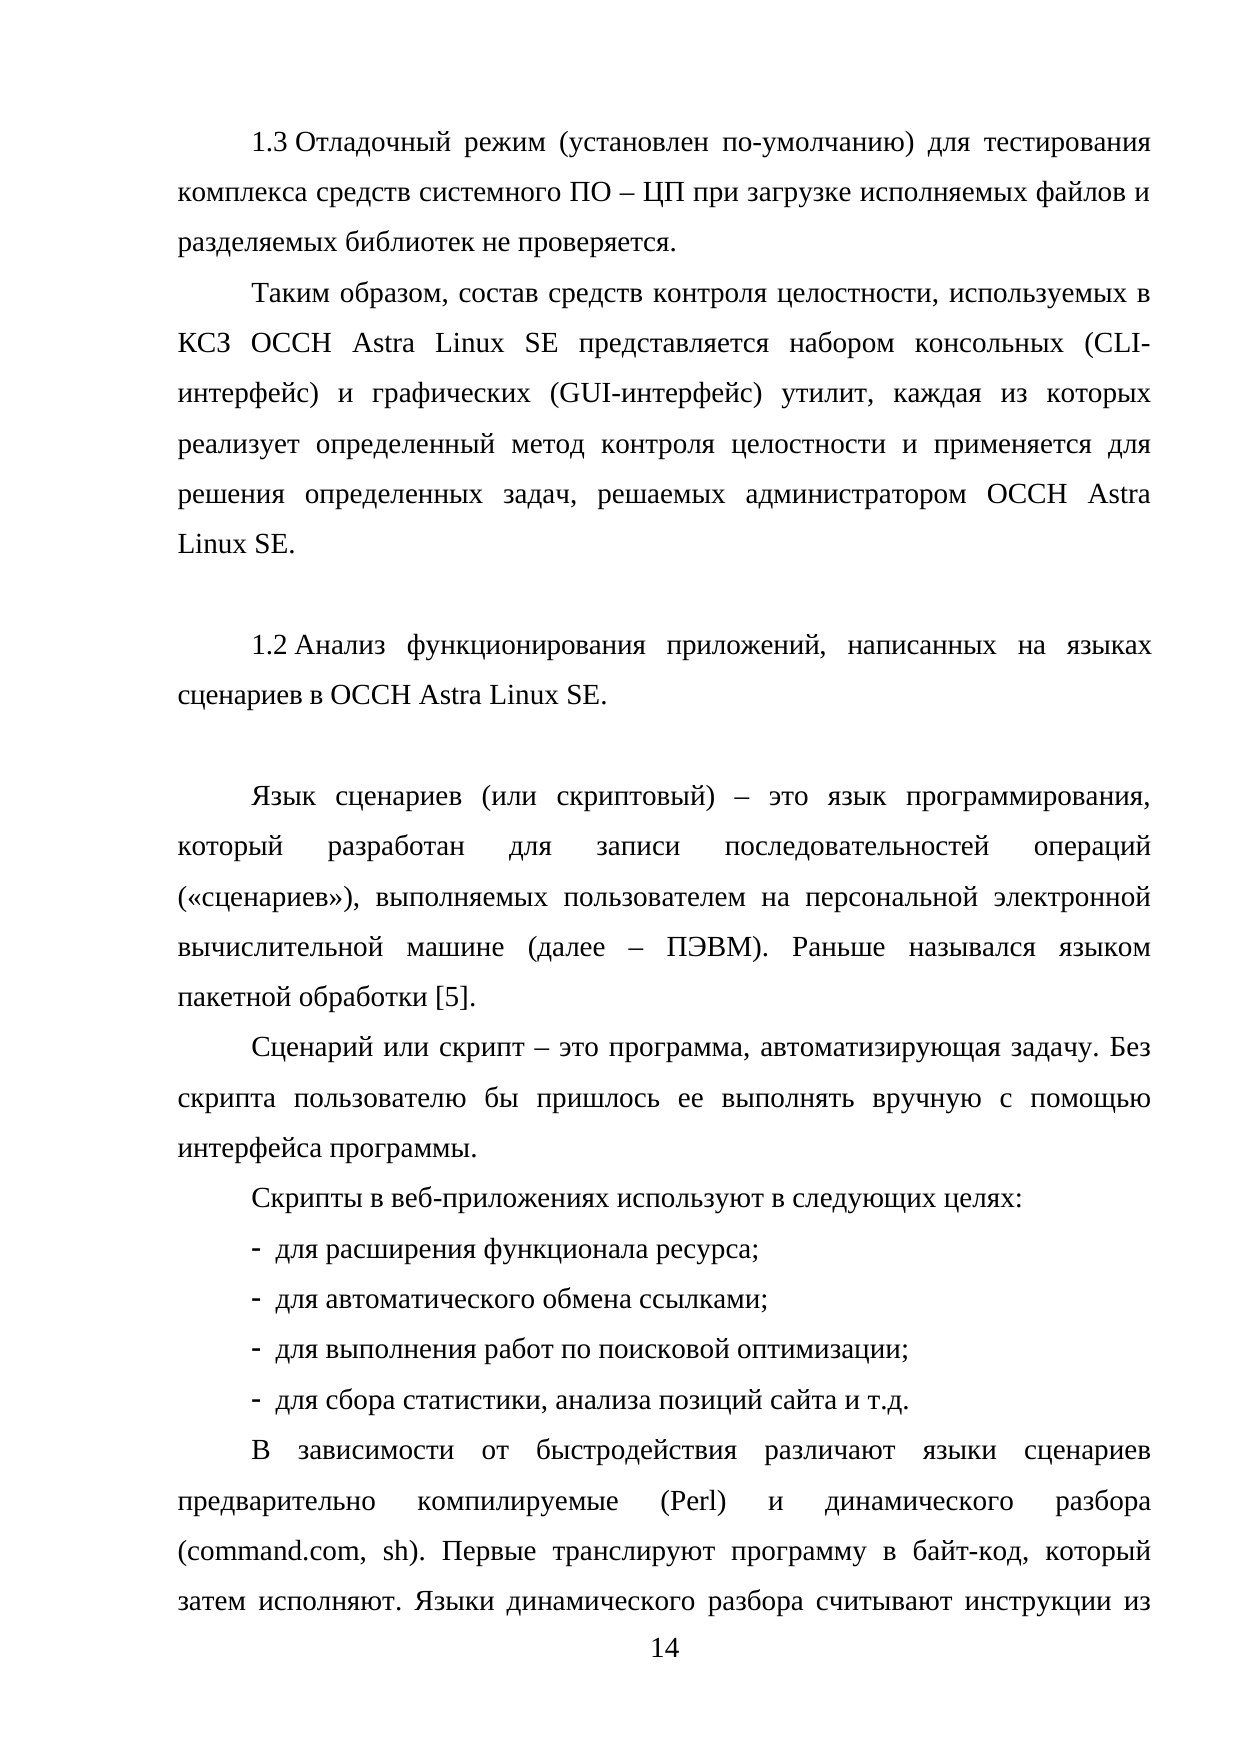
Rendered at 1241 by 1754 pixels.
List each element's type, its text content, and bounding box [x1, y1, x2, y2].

subtitle Анализ функционирования приложений, написанных на языках сценариев в ОССН Astra Linux SE. [177, 627, 1152, 711]
list для сбора статистики, анализа позиций сайта и т.д. [177, 1382, 1152, 1416]
list для выполнения работ по поисковой оптимизации; [177, 1332, 1152, 1365]
text Язык сценариев (или скриптовый) – это язык программирования, который разработан для записи последовательностей операций («сценариев»), выполняемых пользователем на персональной электронной вычислительной машине (далее – ПЭВМ). Раньше назывался языком пакетной обработки [5]. [177, 778, 1152, 1013]
text В зависимости от быстродействия различают языки сценариев предварительно компилируемые (Perl) и динамического разбора (command.com, sh). Первые транслируют программу в байт-код, который затем исполняют. Языки динамического разбора считывают инструкции из [177, 1432, 1152, 1617]
list для автоматического обмена ссылками; [177, 1281, 1152, 1315]
list для расширения функционала ресурса; [177, 1231, 1152, 1264]
text Сценарий или скрипт – это программа, автоматизирующая задачу. Без скрипта пользователю бы пришлось ее выполнять вручную с помощью интерфейса программы. [177, 1029, 1152, 1164]
list Отладочный режим (установлен по-умолчанию) для тестирования комплекса средств системного ПО – ЦП при загрузке исполняемых файлов и разделяемых библиотек не проверяется. [177, 124, 1152, 258]
text Таким образом, состав средств контроля целостности, используемых в КСЗ ОССН Astra Linux SE представляется набором консольных (CLI-интерфейс) и графических (GUI-интерфейс) утилит, каждая из которых реализует определенный метод контроля целостности и применяется для решения определенных задач, решаемых администратором ОССН Astra Linux SE. [177, 275, 1152, 560]
text Скрипты в веб-приложениях используют в следующих целях: [177, 1181, 1152, 1214]
